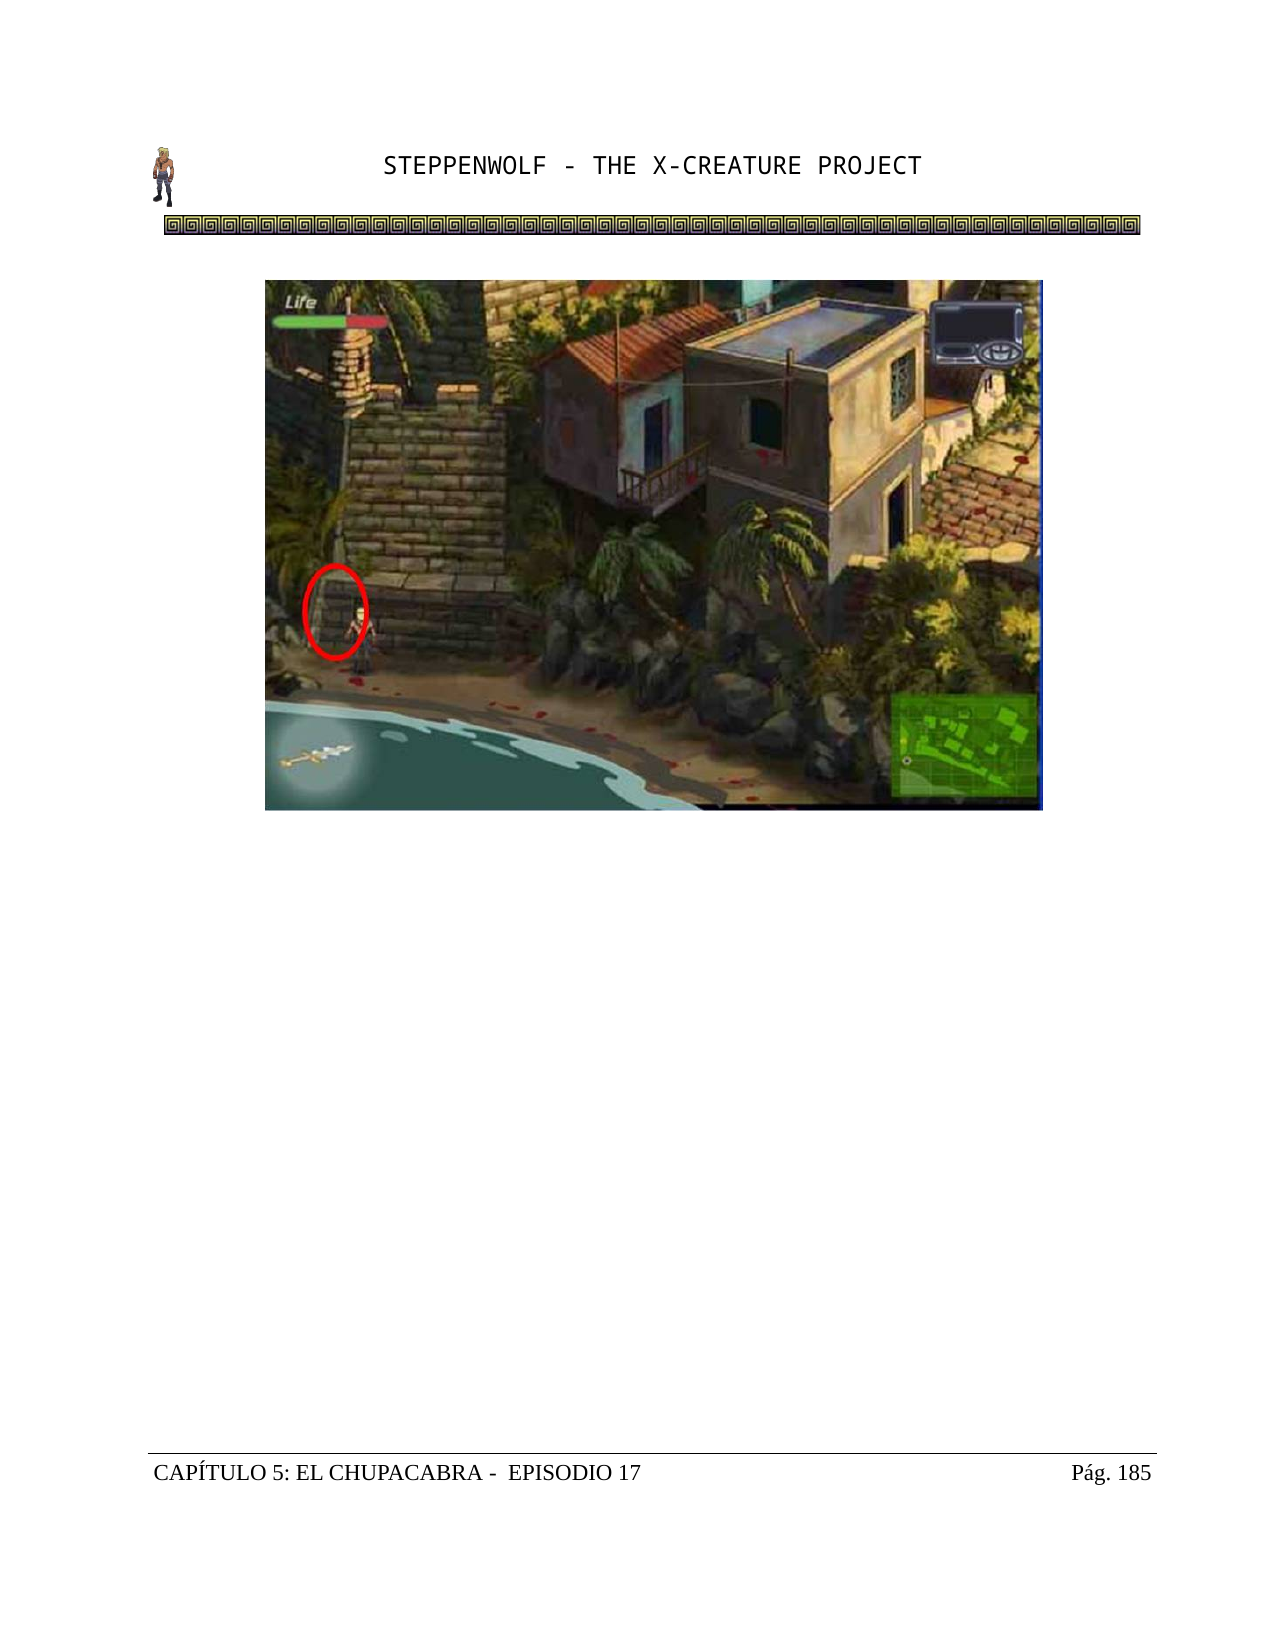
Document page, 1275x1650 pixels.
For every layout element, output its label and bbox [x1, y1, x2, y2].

picture [264, 279, 1043, 811]
picture [147, 147, 181, 207]
picture [164, 215, 1141, 235]
